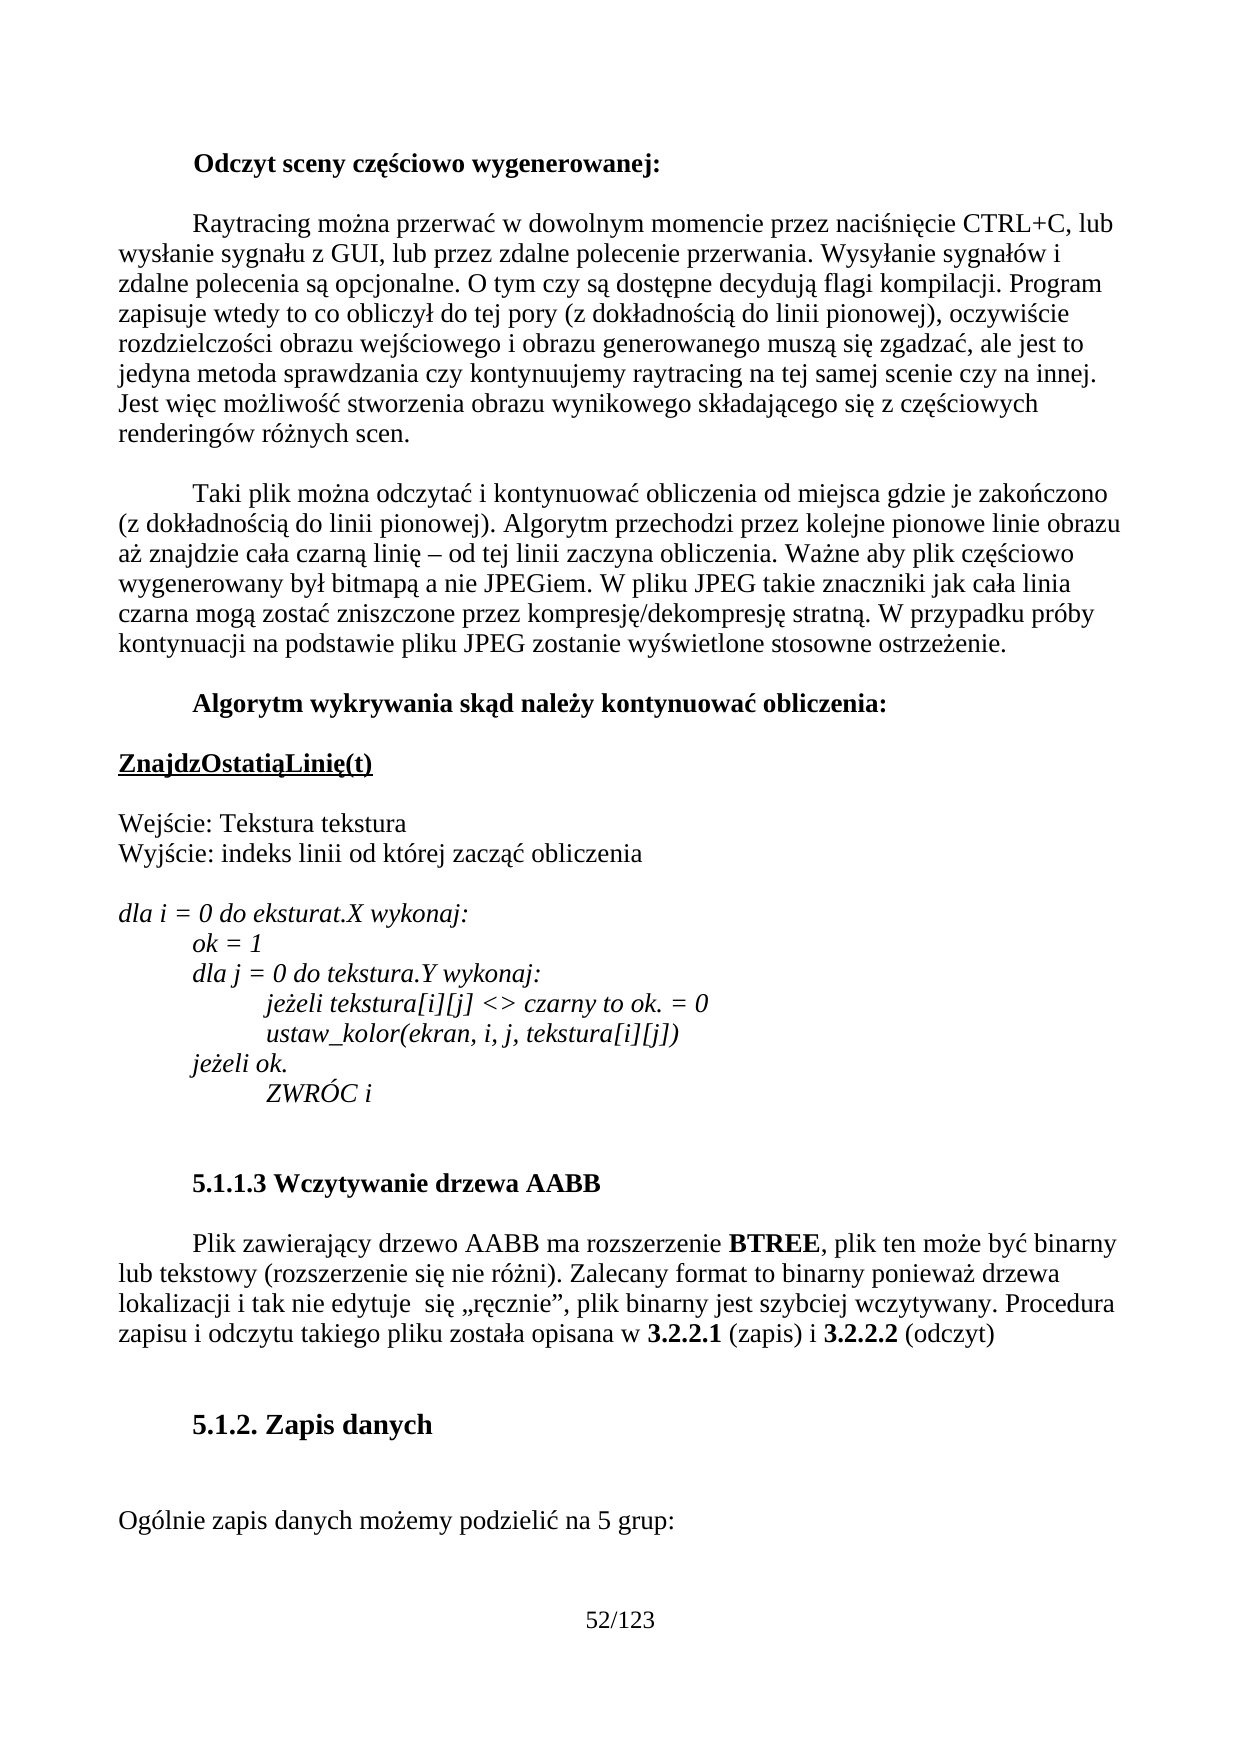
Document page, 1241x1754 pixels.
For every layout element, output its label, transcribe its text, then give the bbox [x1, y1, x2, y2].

text Ogólnie zapis danych możemy podzielić na 5 grup: [118, 1505, 1122, 1535]
text ZWRÓC i [118, 1078, 1122, 1108]
text Taki plik można odczytać i kontynuować obliczenia od miejsca gdzie je zakończono (z dokładnością do linii pionowej). Algorytm przechodzi przez kolejne pionowe linie obrazu aż znajdzie cała czarną linię – od tej linii zaczyna obliczenia. Ważne aby plik częściowo wygenerowany był bitmapą a nie JPEGiem. W pliku JPEG takie znaczniki jak cała linia czarna mogą zostać zniszczone przez kompresję/dekompresję stratną. W przypadku próby kontynuacji na podstawie pliku JPEG zostanie wyświetlone stosowne ostrzeżenie. [118, 478, 1122, 658]
text Raytracing można przerwać w dowolnym momencie przez naciśnięcie CTRL+C, lub wysłanie sygnału z GUI, lub przez zdalne polecenie przerwania. Wysyłanie sygnałów i zdalne polecenia są opcjonalne. O tym czy są dostępne decydują flagi kompilacji. Program zapisuje wtedy to co obliczył do tej pory (z dokładnością do linii pionowej), oczywiście rozdzielczości obrazu wejściowego i obrazu generowanego muszą się zgadzać, ale jest to jedyna metoda sprawdzania czy kontynuujemy raytracing na tej samej scenie czy na innej. Jest więc możliwość stworzenia obrazu wynikowego składającego się z częściowych renderingów różnych scen. [118, 208, 1122, 448]
text 5.1.2. Zapis danych [118, 1408, 1122, 1440]
text Odczyt sceny częściowo wygenerowanej: [193, 148, 1122, 178]
text Wyjście: indeks linii od której zacząć obliczenia [118, 838, 1122, 868]
text ustaw_kolor(ekran, i, j, tekstura[i][j]) [118, 1018, 1122, 1048]
text ZnajdzOstatiąLinię(t) [118, 748, 1122, 778]
text dla j = 0 do tekstura.Y wykonaj: [118, 958, 1122, 988]
text dla i = 0 do eksturat.X wykonaj: [118, 898, 1122, 928]
text jeżeli ok. [118, 1048, 1122, 1078]
text jeżeli tekstura[i][j] <> czarny to ok. = 0 [118, 988, 1122, 1018]
text Plik zawierający drzewo AABB ma rozszerzenie BTREE, plik ten może być binarny lub tekstowy (rozszerzenie się nie różni). Zalecany format to binarny ponieważ drzewa lokalizacji i tak nie edytuje się „ręcznie”, plik binarny jest szybciej wczytywany. Procedura zapisu i odczytu takiego pliku została opisana w 3.2.2.1 (zapis) i 3.2.2.2 (odczyt) [118, 1228, 1122, 1348]
text Algorytm wykrywania skąd należy kontynuować obliczenia: [118, 688, 1122, 718]
text Wejście: Tekstura tekstura [118, 808, 1122, 838]
text 5.1.1.3 Wczytywanie drzewa AABB [118, 1168, 1122, 1198]
text ok = 1 [118, 928, 1122, 958]
